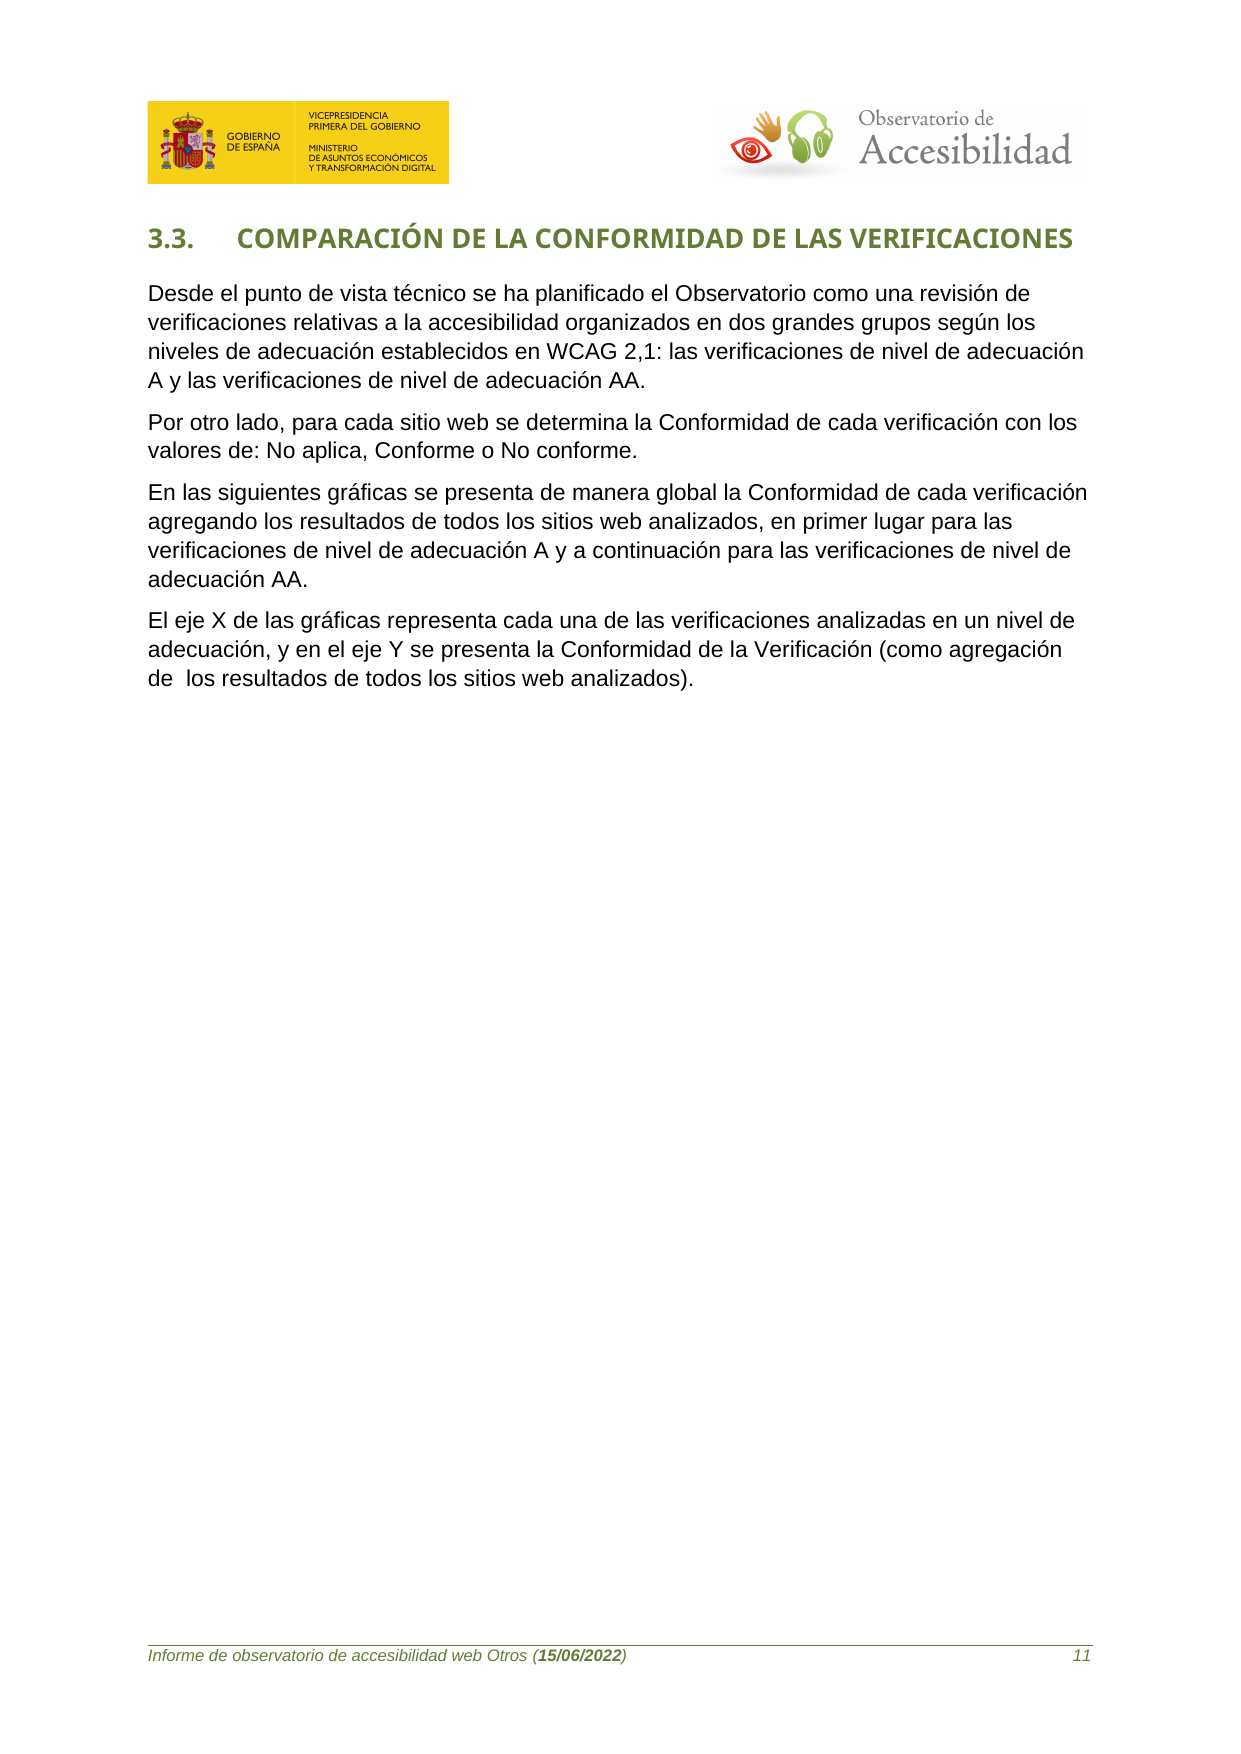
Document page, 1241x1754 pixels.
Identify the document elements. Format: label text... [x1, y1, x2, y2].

picture [710, 101, 1086, 184]
text Por otro lado, para cada sitio web se determina la Conformidad de cada verificación con los valores de: No aplica, Conforme o No conforme. [148, 408, 1092, 464]
text El eje X de las gráficas representa cada una de las verificaciones analizadas en un nivel de adecuación, y en el eje Y se presenta la Conformidad de la Verificación (como agregación de los resultados de todos los sitios web analizados). [148, 607, 1092, 691]
text En las siguientes gráficas se presenta de manera global la Conformidad de cada verificación agregando los resultados de todos los sitios web analizados, en primer lugar para las verificaciones de nivel de adecuación A y a continuación para las verificaciones de nivel de adecuación AA. [148, 479, 1092, 592]
subtitle Comparación de la conformidad de las verificaciones [148, 220, 1092, 257]
picture [147, 101, 450, 184]
text Desde el punto de vista técnico se ha planificado el Observatorio como una revisión de verificaciones relativas a la accesibilidad organizados en dos grandes grupos según los niveles de adecuación establecidos en WCAG 2,1: las verificaciones de nivel de adecuación A y las verificaciones de nivel de adecuación AA. [148, 280, 1092, 393]
